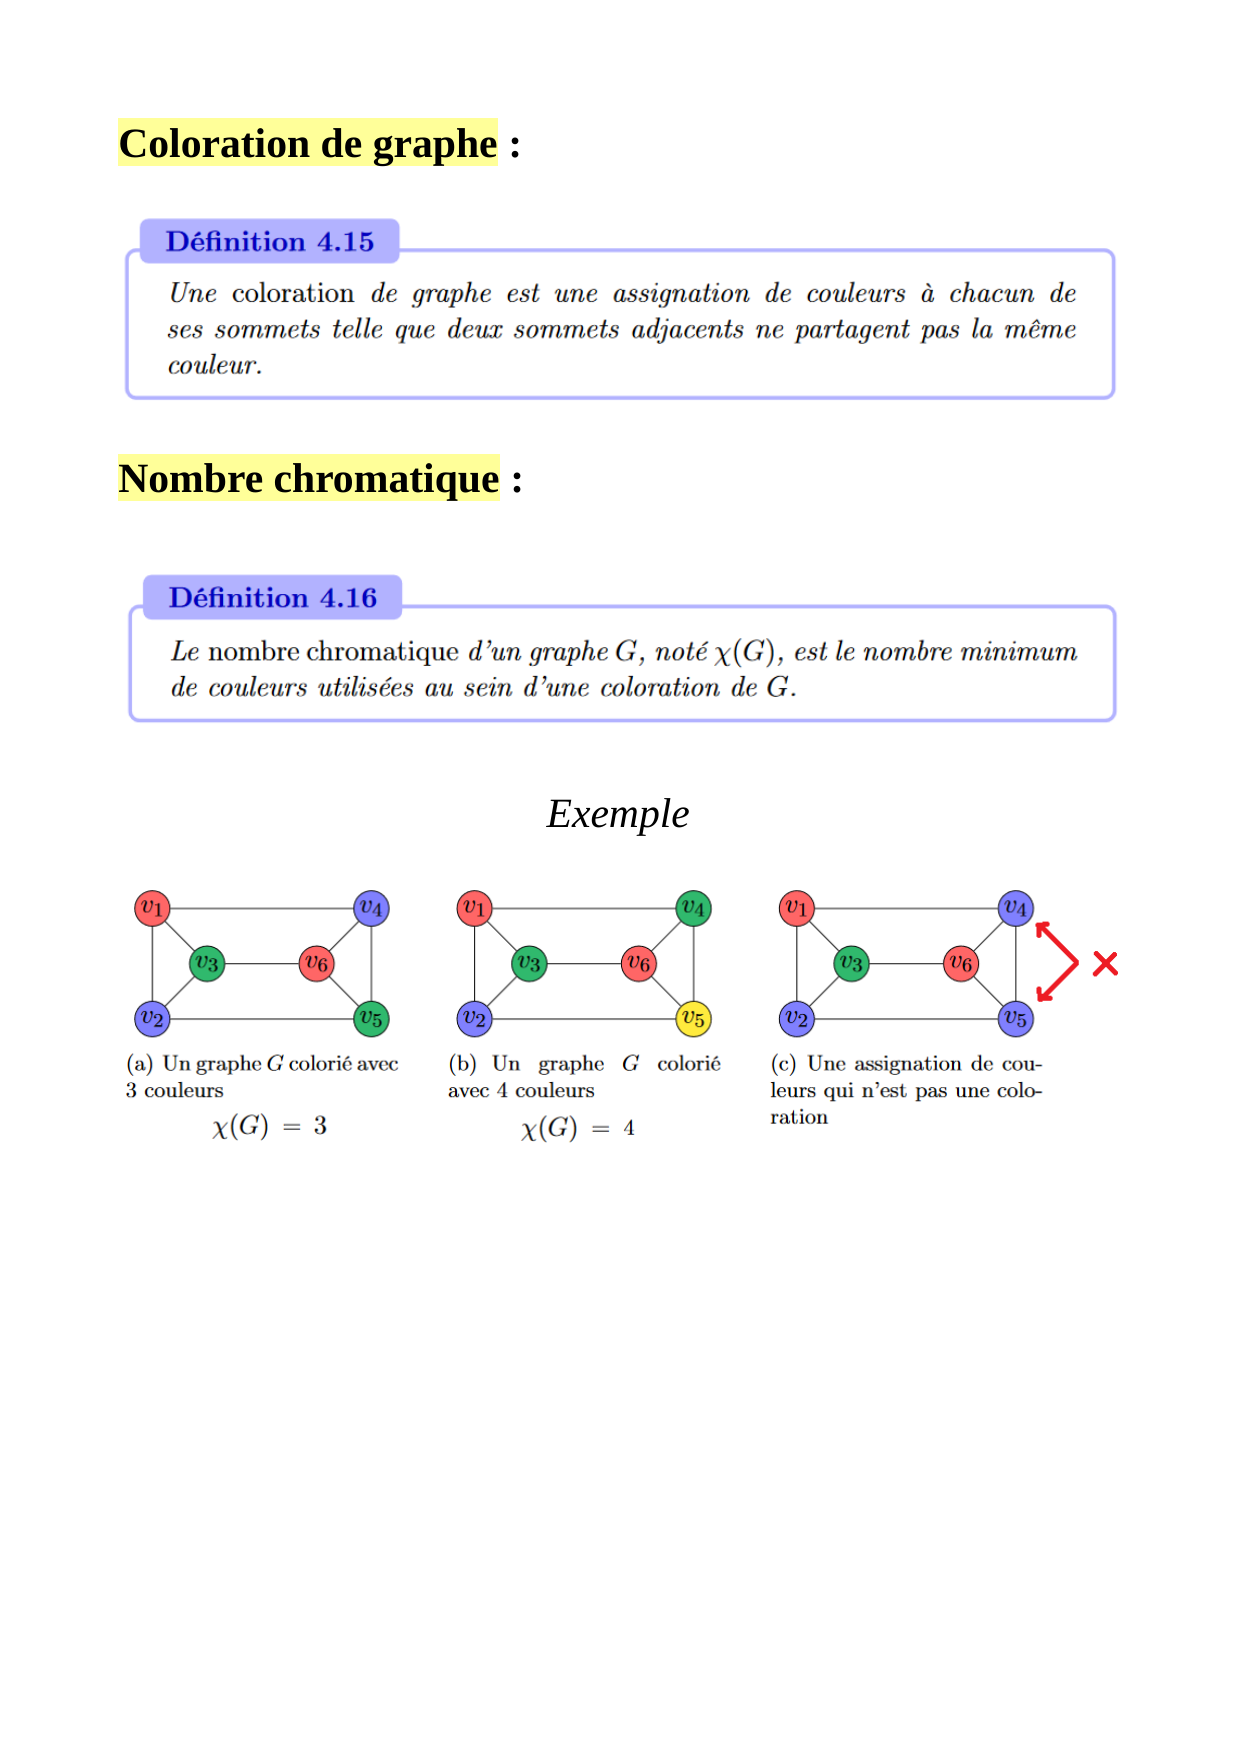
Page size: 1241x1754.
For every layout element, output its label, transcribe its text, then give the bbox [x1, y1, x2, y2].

text Coloration de graphe : [118, 118, 1122, 166]
text Nombre chromatique : [118, 453, 1122, 501]
text Exemple [118, 789, 1122, 837]
